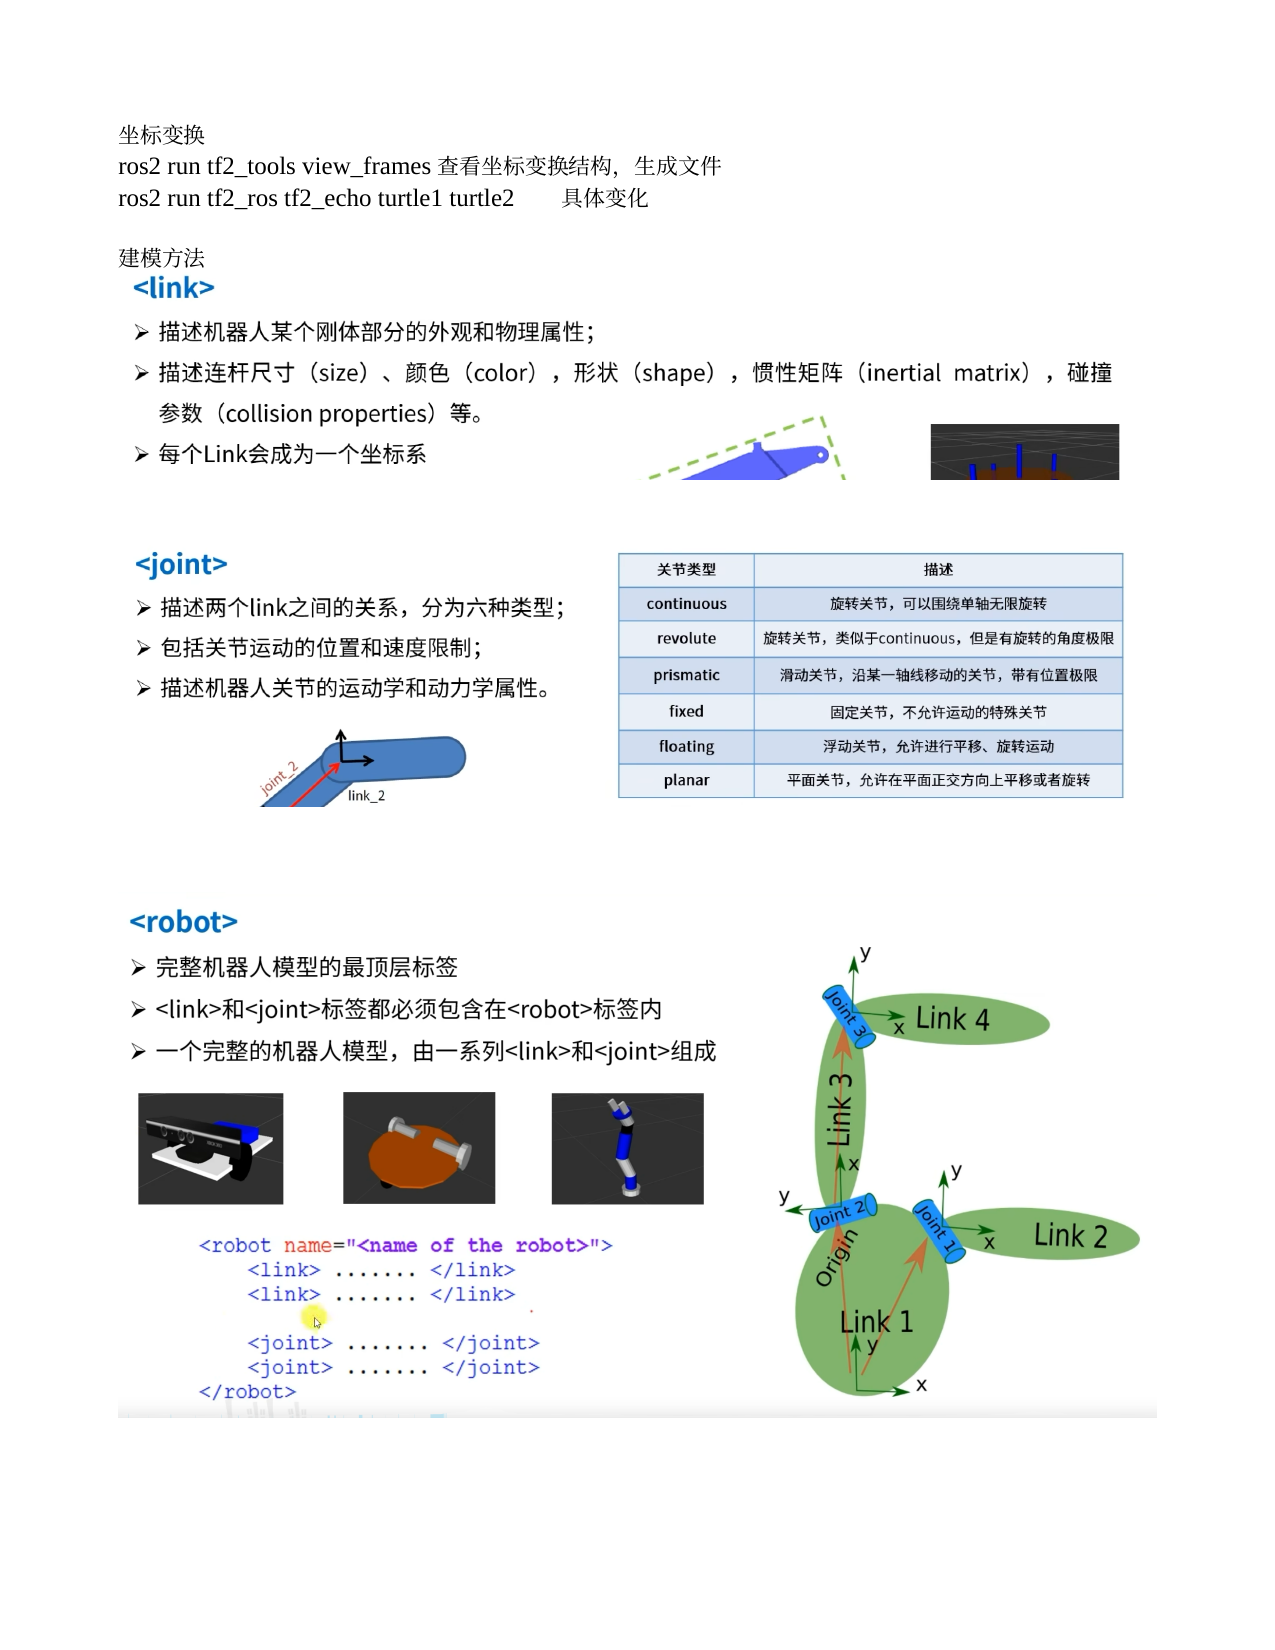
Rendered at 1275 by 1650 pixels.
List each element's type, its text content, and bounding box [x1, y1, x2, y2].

text 坐标变换 [118, 118, 1157, 149]
text 建模方法 [118, 241, 1157, 272]
picture [118, 272, 1157, 480]
text ros2 run tf2_ros tf2_echo turtle1 turtle2 具体变化 [118, 181, 1157, 212]
picture [111, 534, 1151, 807]
text ros2 run tf2_tools view_frames 查看坐标变换结构，生成文件 [118, 149, 1157, 181]
picture [118, 892, 1157, 1418]
